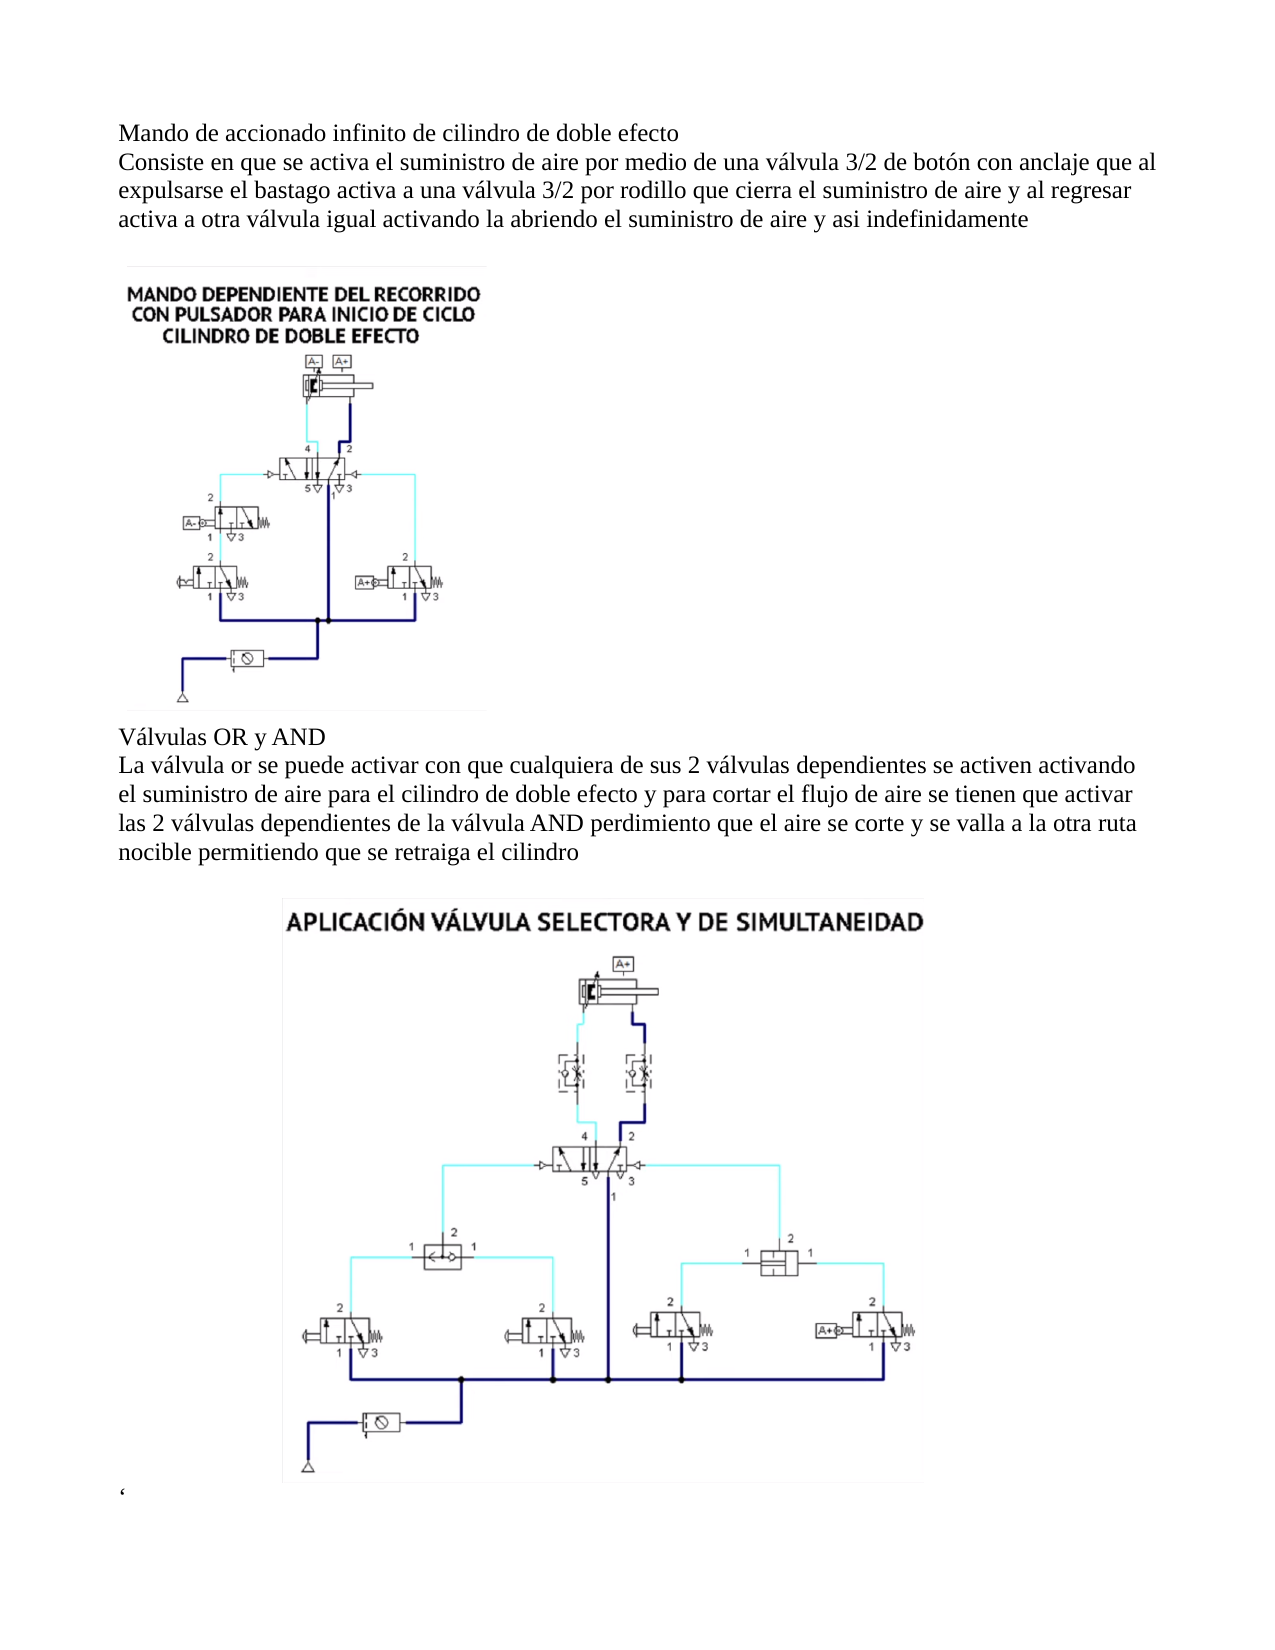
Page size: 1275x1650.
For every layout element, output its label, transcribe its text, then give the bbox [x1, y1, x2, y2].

text Válvulas OR y AND [118, 722, 1157, 751]
text Consiste en que se activa el suministro de aire por medio de una válvula 3/2 de botón con anclaje que al expulsarse el bastago activa a una válvula 3/2 por rodillo que cierra el suministro de aire y al regresar activa a otra válvula igual activando la abriendo el suministro de aire y asi indefinidamente [118, 147, 1157, 233]
text Mando de accionado infinito de cilindro de doble efecto [118, 118, 1157, 147]
picture [127, 266, 487, 711]
picture [282, 898, 924, 1483]
text ‘ [118, 894, 1157, 1511]
text La válvula or se puede activar con que cualquiera de sus 2 válvulas dependientes se activen activando el suministro de aire para el cilindro de doble efecto y para cortar el flujo de aire se tienen que activar las 2 válvulas dependientes de la válvula AND perdimiento que el aire se corte y se valla a la otra ruta nocible permitiendo que se retraiga el cilindro [118, 751, 1157, 866]
